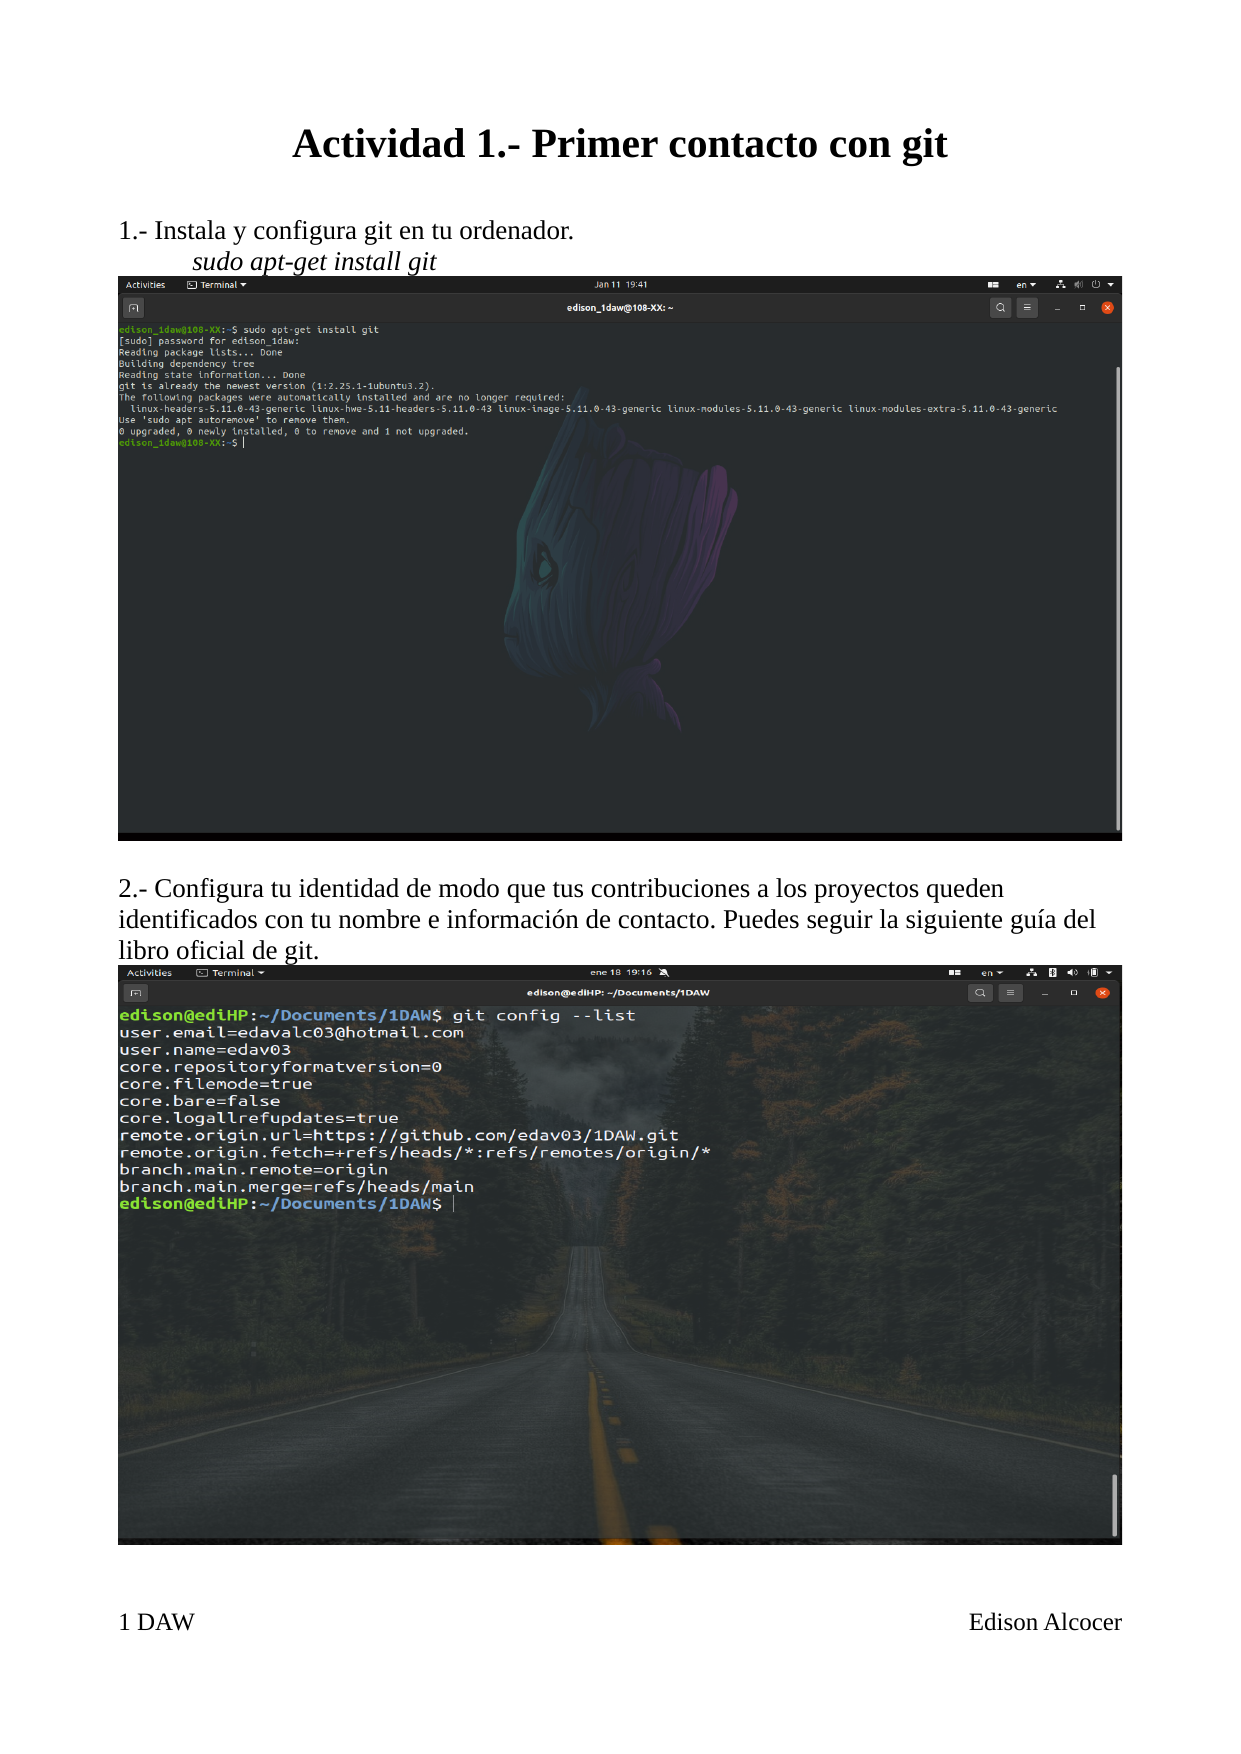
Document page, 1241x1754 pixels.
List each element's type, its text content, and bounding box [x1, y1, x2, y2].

text 2.- Configura tu identidad de modo que tus contribuciones a los proyectos queden identificados con tu nombre e información de contacto. Puedes seguir la siguiente guía del libro oficial de git. [118, 872, 1122, 965]
text sudo apt-get install git [118, 245, 1122, 276]
picture [118, 276, 1123, 841]
picture [118, 965, 1123, 1545]
text Actividad 1.- Primer contacto con git [118, 118, 1122, 166]
text 1.- Instala y configura git en tu ordenador. [118, 214, 1122, 245]
